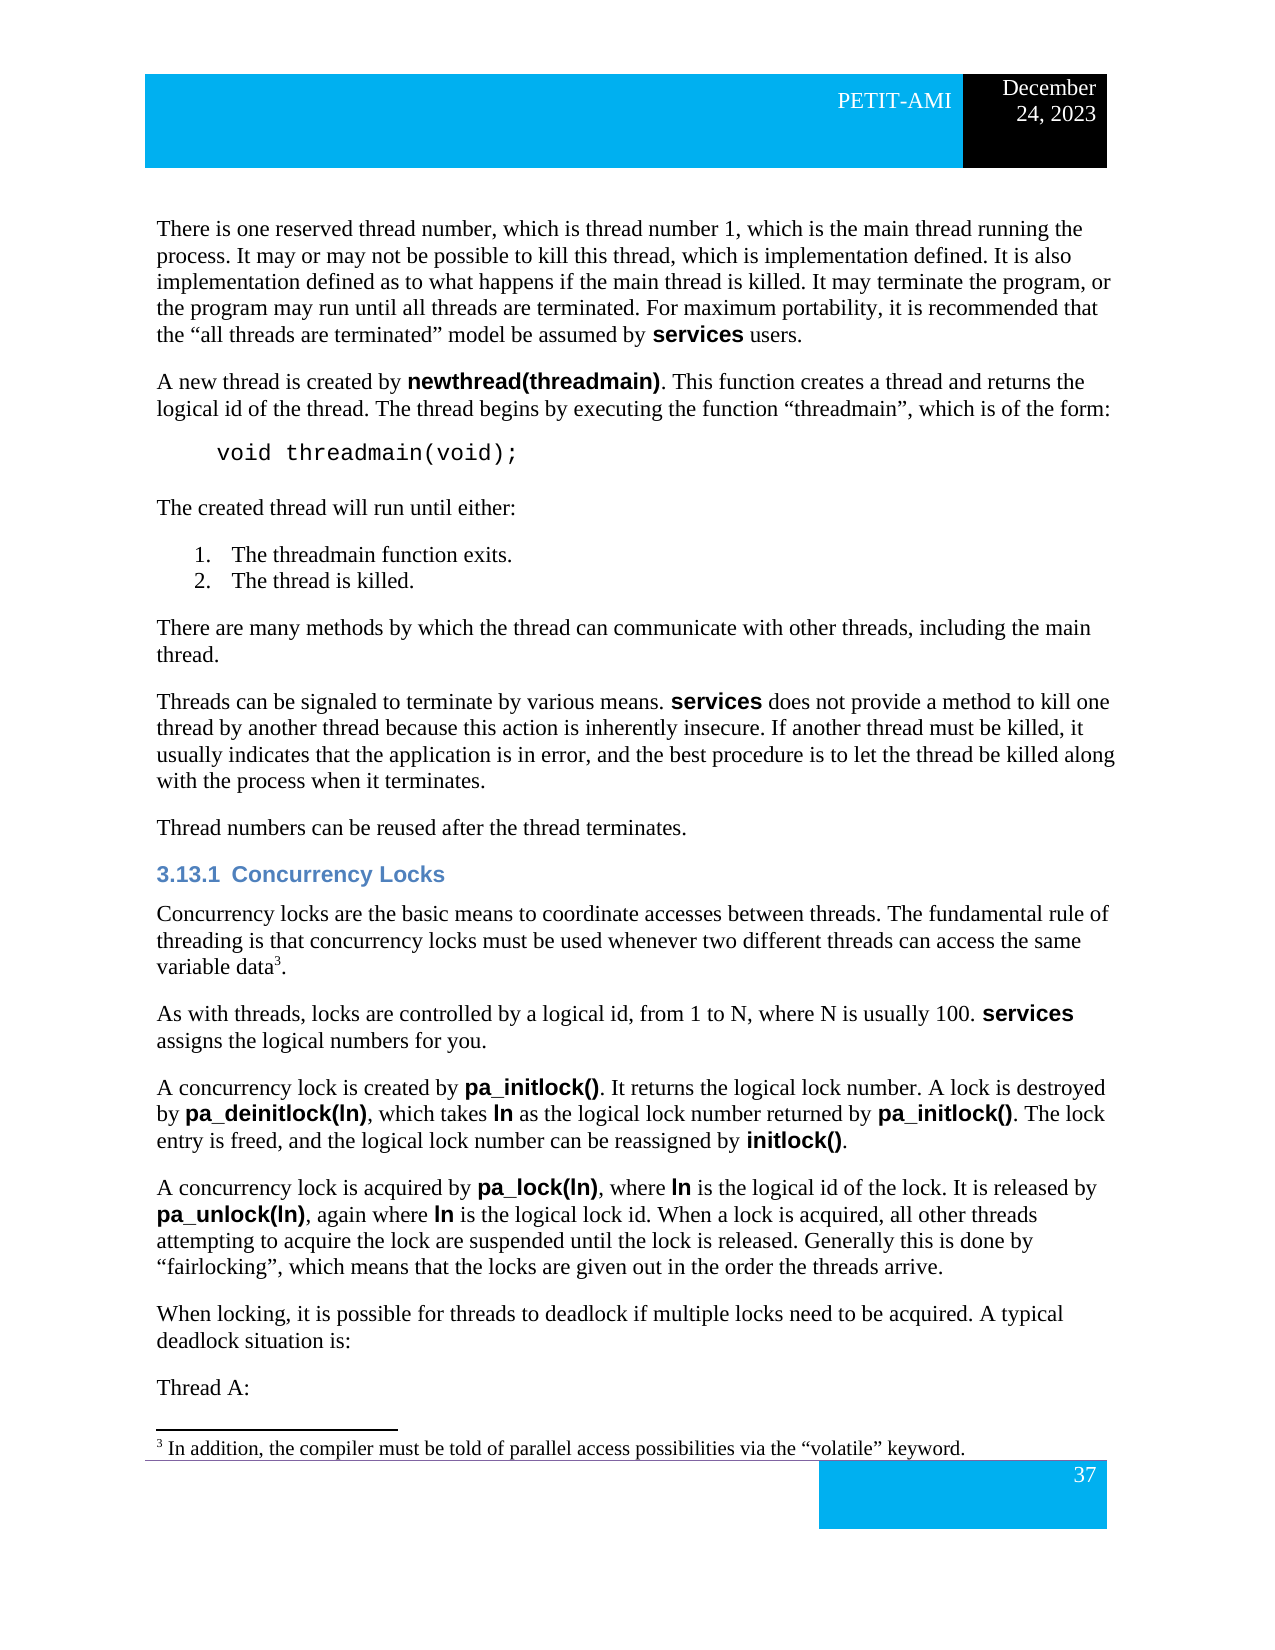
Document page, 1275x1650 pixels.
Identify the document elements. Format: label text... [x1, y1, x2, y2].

text Thread numbers can be reused after the thread terminates. [156, 814, 1118, 841]
text Threads can be signaled to terminate by various means. services does not provide a method to kill one thread by another thread because this action is inherently insecure. If another thread must be killed, it usually indicates that the application is in error, and the best procedure is to let the thread be killed along with the process when it terminates. [156, 688, 1118, 793]
text As with threads, locks are controlled by a logical id, from 1 to N, where N is usually 100. services assigns the logical numbers for you. [156, 1000, 1118, 1053]
list The threadmain function exits. [194, 541, 1118, 567]
text There is one reserved thread number, which is thread number 1, which is the main thread running the process. It may or may not be possible to kill this thread, which is implementation defined. It is also implementation defined as to what happens if the main thread is killed. It may terminate the program, or the program may run until all threads are terminated. For maximum portability, it is recommended that the “all threads are terminated” model be assumed by services users. [156, 215, 1118, 347]
text Thread A: [156, 1374, 1118, 1400]
text A concurrency lock is created by pa_initlock(). It returns the logical lock number. A lock is destroyed by pa_deinitlock(ln), which takes ln as the logical lock number returned by pa_initlock(). The lock entry is freed, and the logical lock number can be reassigned by initlock(). [156, 1074, 1118, 1153]
text A new thread is created by newthread(threadmain). This function creates a thread and returns the logical id of the thread. The thread begins by executing the function “threadmain”, which is of the form: [156, 368, 1118, 421]
text void threadmain(void); [156, 442, 1118, 468]
text Concurrency locks are the basic means to coordinate accesses between threads. The fundamental rule of threading is that concurrency locks must be used whenever two different threads can access the same variable data. [156, 900, 1118, 979]
text A concurrency lock is acquired by pa_lock(ln), where ln is the logical id of the lock. It is released by pa_unlock(ln), again where ln is the logical lock id. When a lock is acquired, all other threads attempting to acquire the lock are suspended until the lock is released. Generally this is done by “fairlocking”, which means that the locks are given out in the order the threads arrive. [156, 1174, 1118, 1280]
subtitle Concurrency Locks [156, 861, 1118, 888]
text There are many methods by which the thread can communicate with other threads, including the main thread. [156, 614, 1118, 667]
text The created thread will run until either: [156, 494, 1118, 520]
text When locking, it is possible for threads to deadlock if multiple locks need to be acquired. A typical deadlock situation is: [156, 1301, 1118, 1353]
text In addition, the compiler must be told of parallel access possibilities via the “volatile” keyword. [156, 1436, 1118, 1460]
list The thread is killed. [194, 567, 1118, 593]
